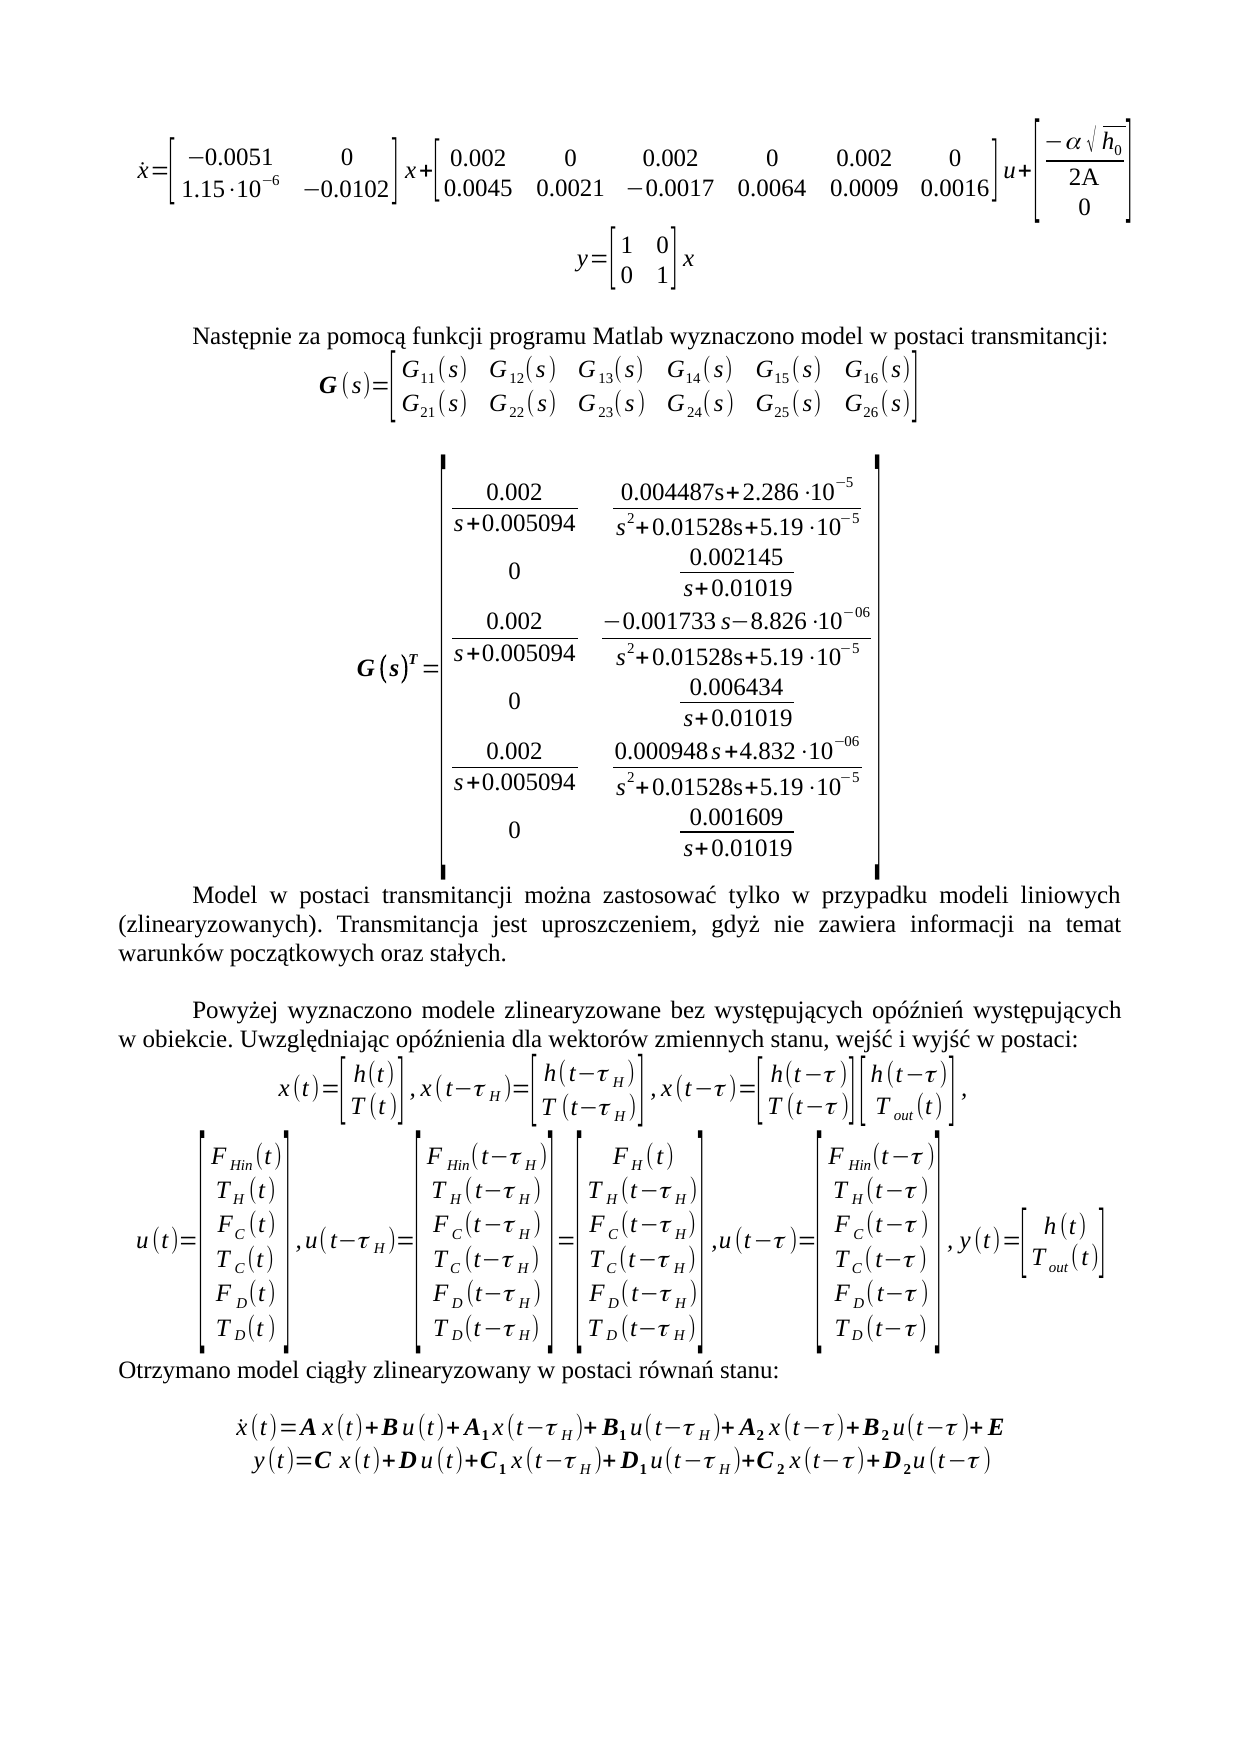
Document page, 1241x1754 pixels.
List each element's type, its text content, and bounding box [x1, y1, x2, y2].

text Następnie za pomocą funkcji programu Matlab wyznaczono model w postaci transmitancji: [118, 321, 1122, 349]
text Model w postaci transmitancji można zastosować tylko w przypadku modeli liniowych (zlinearyzowanych). Transmitancja jest uproszczeniem, gdyż nie zawiera informacji na temat warunków początkowych oraz stałych. [118, 881, 1122, 967]
text Powyżej wyznaczono modele zlinearyzowane bez występujących opóźnień występujących w obiekcie. Uwzględniając opóźnienia dla wektorów zmiennych stanu, wejść i wyjść w postaci: [118, 996, 1122, 1053]
text Otrzymano model ciągły zlinearyzowany w postaci równań stanu: [118, 1355, 1122, 1383]
